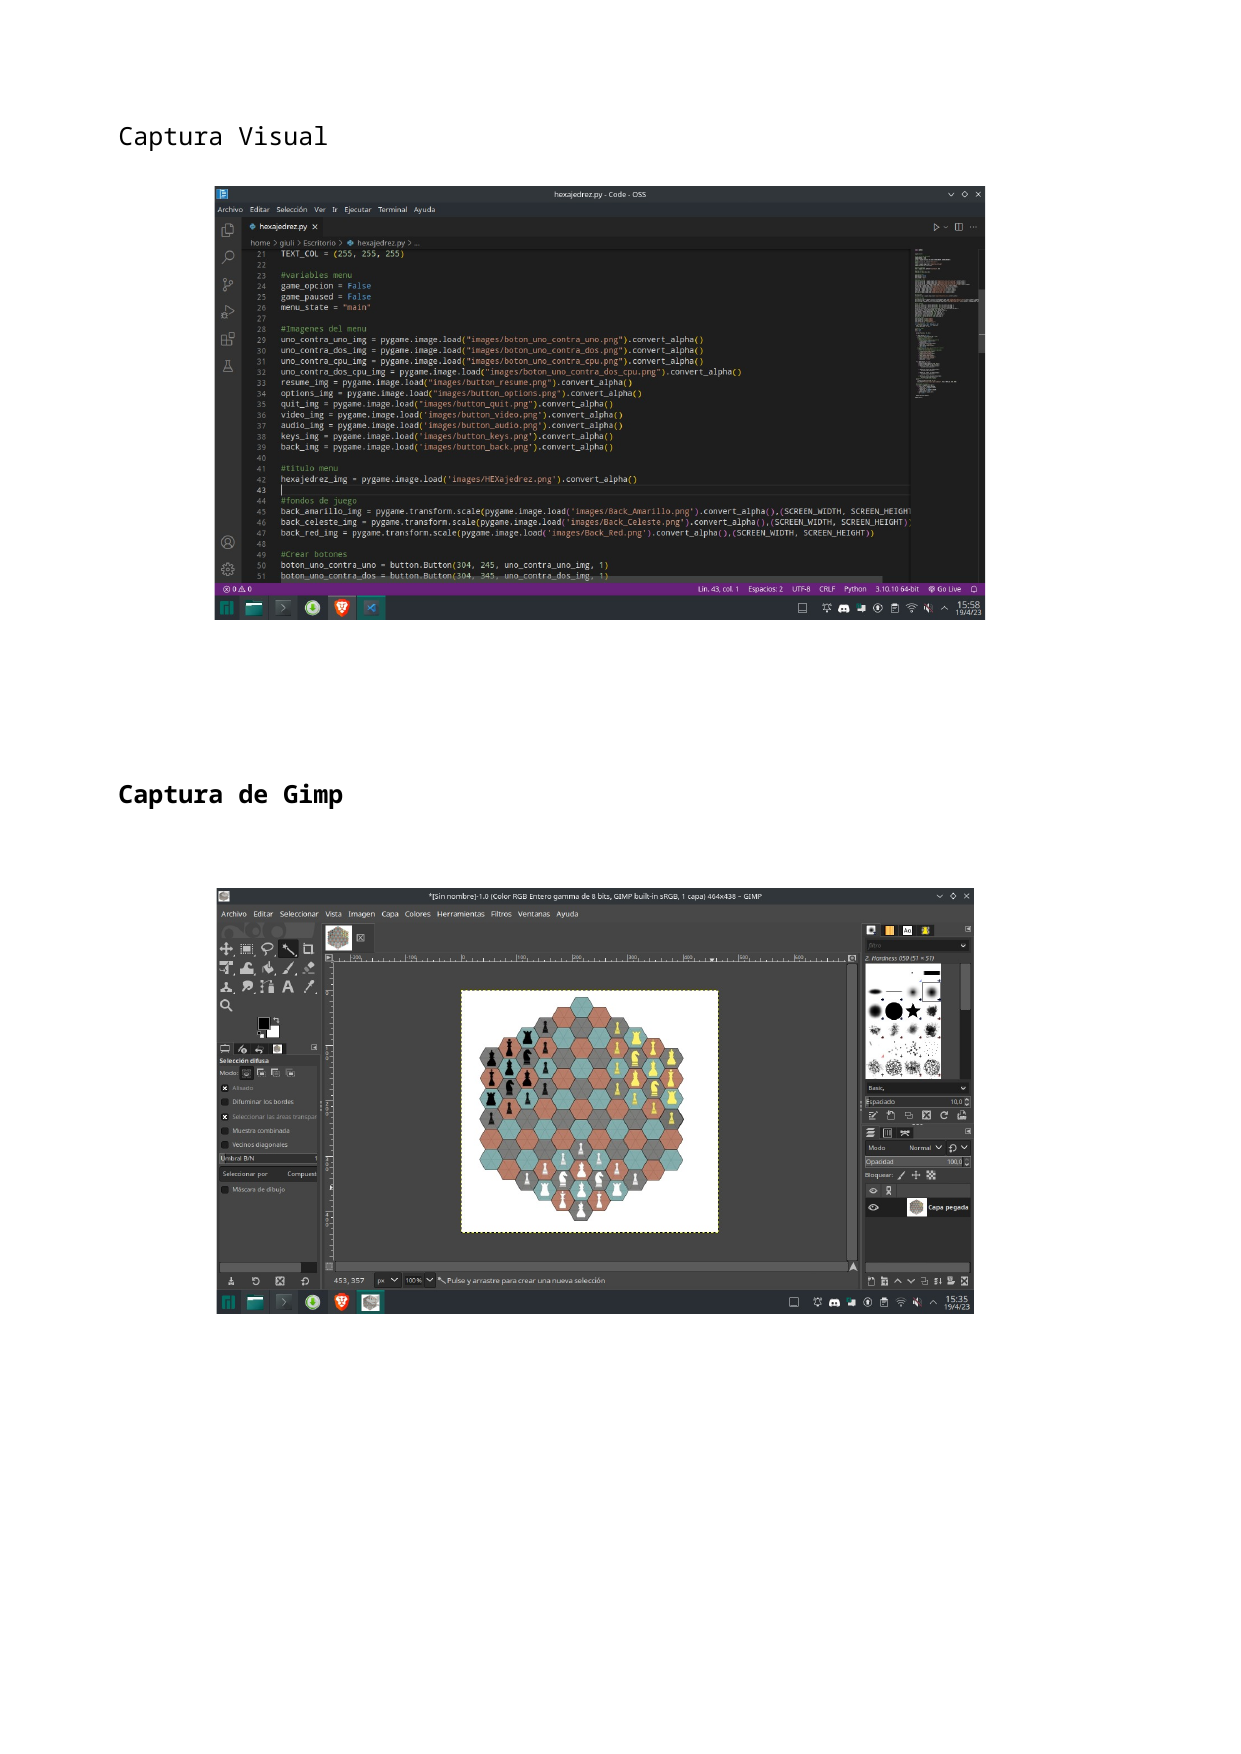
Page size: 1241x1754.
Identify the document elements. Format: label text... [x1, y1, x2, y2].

text Captura de Gimp [118, 776, 1122, 811]
text Captura Visual [118, 118, 1122, 152]
